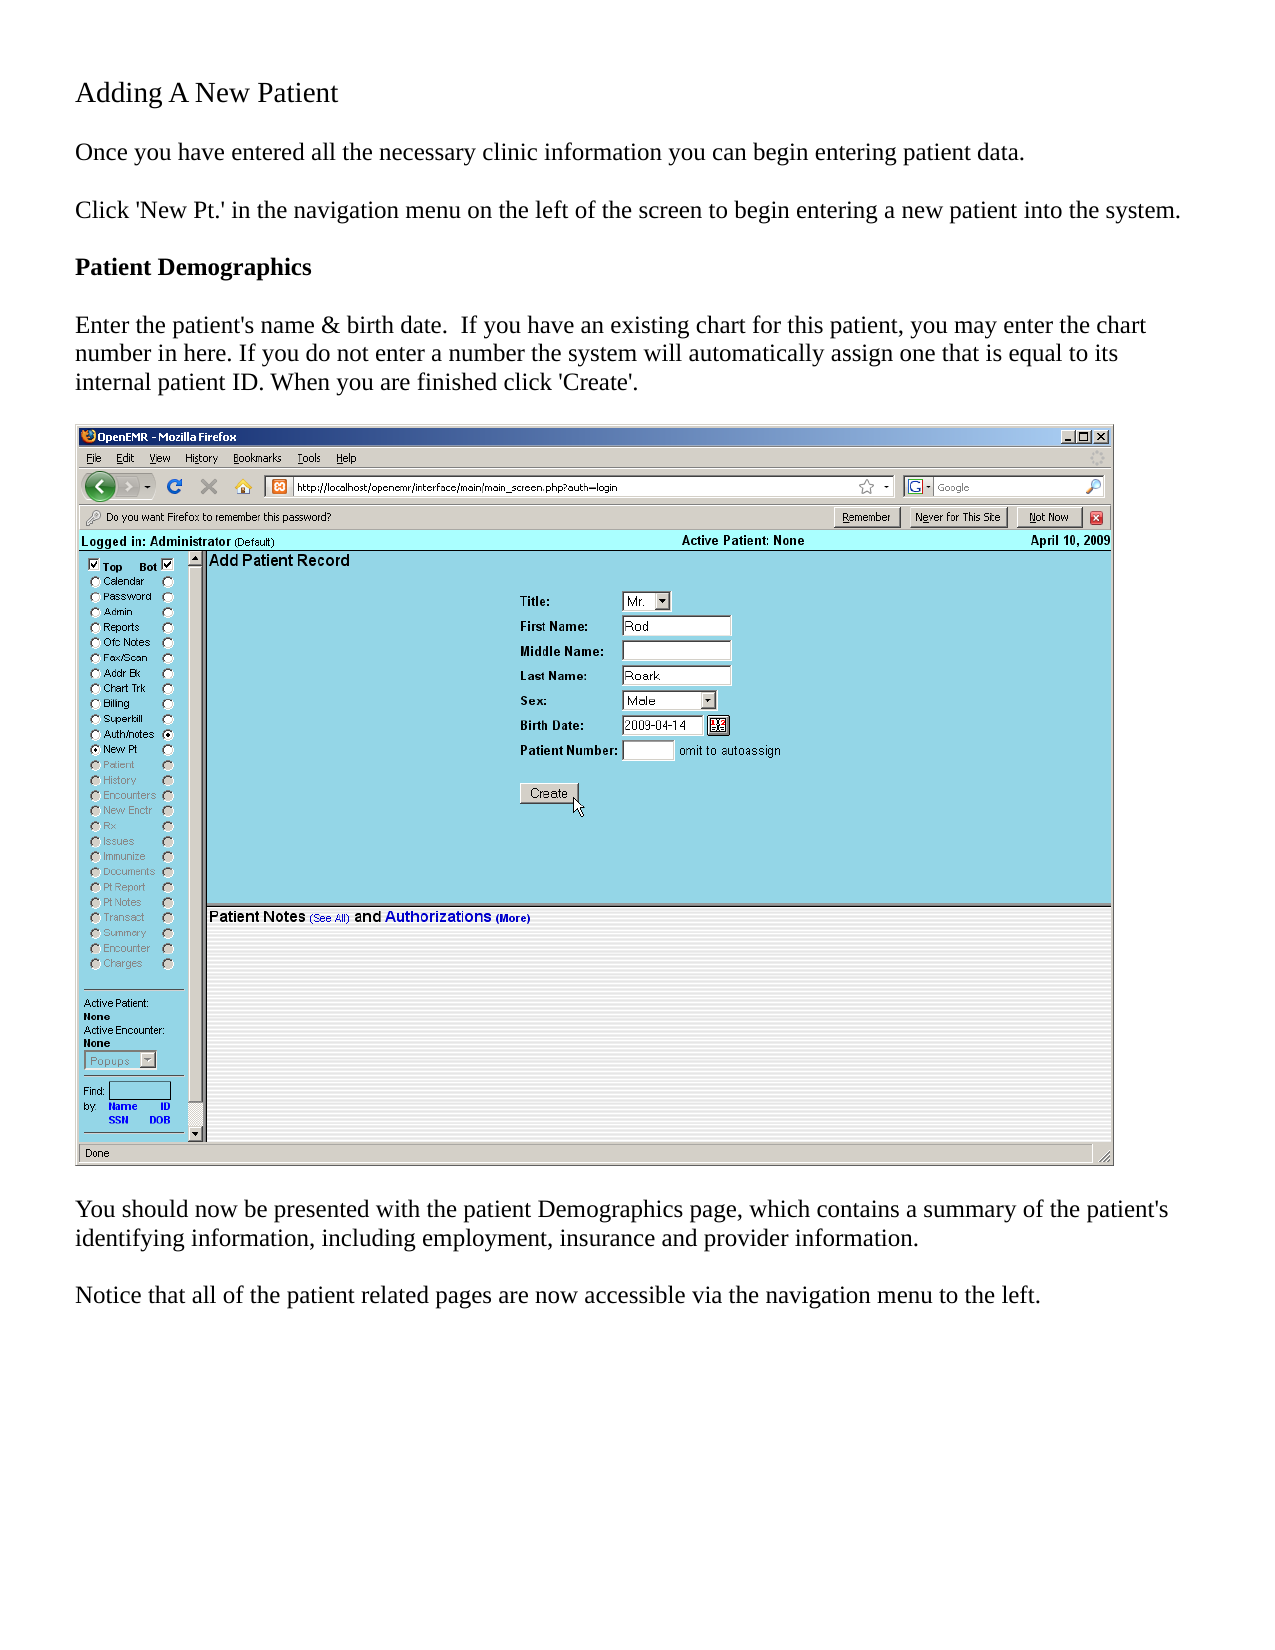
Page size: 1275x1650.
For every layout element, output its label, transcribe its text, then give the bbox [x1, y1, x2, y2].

text Once you have entered all the necessary clinic information you can begin entering patient data. [75, 137, 1200, 166]
text You should now be presented with the patient Demographics page, which contains a summary of the patient's identifying information, including employment, insurance and provider information. [75, 1194, 1200, 1251]
text Notice that all of the patient related pages are now accessible via the navigation menu to the left. [75, 1280, 1200, 1309]
text Enter the patient's name & birth date. If you have an existing chart for this patient, you may enter the chart number in here. If you do not enter a number the system will automatically assign one that is equal to its internal patient ID. When you are finished click 'Create'. [75, 310, 1200, 396]
picture [75, 424, 1114, 1166]
text Adding A New Patient [75, 75, 1200, 108]
text Click 'New Pt.' in the navigation menu on the left of the screen to begin entering a new patient into the system. [75, 195, 1200, 223]
text Patient Demographics [75, 252, 1200, 281]
